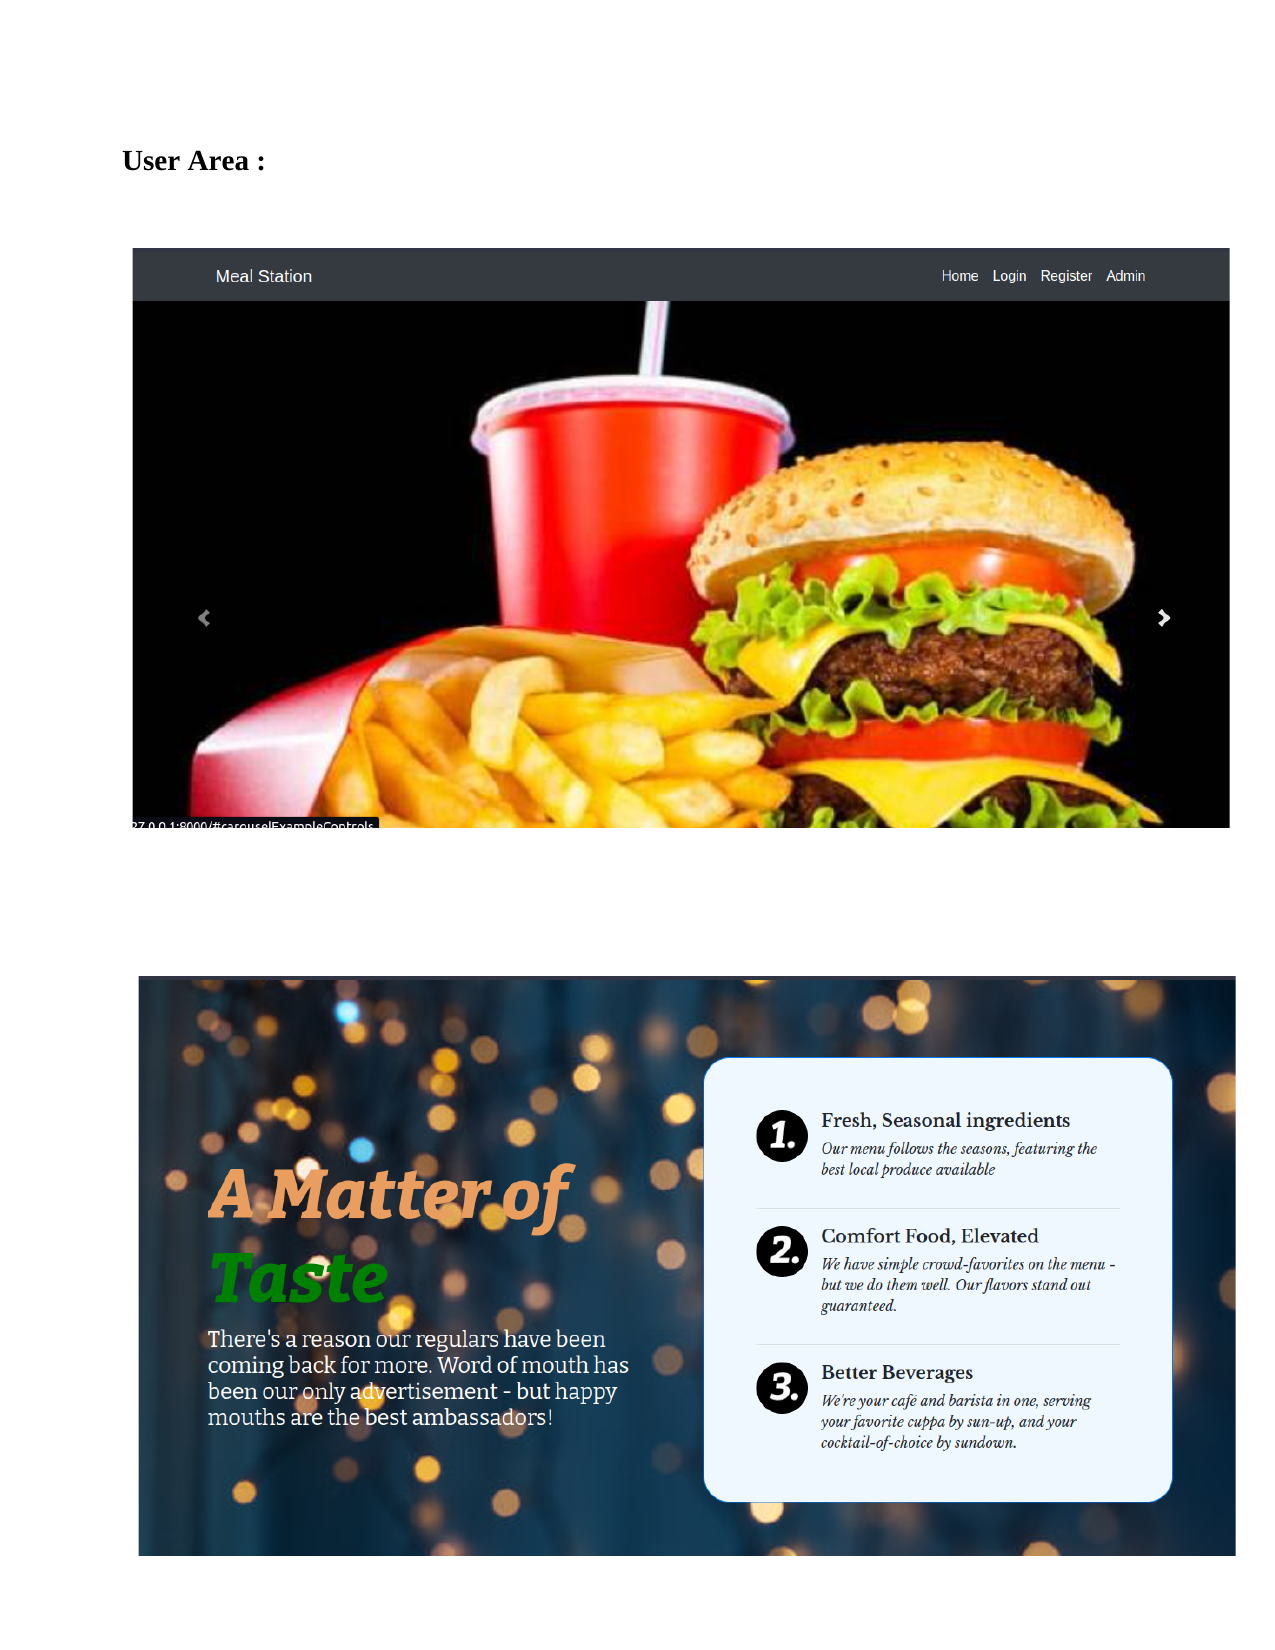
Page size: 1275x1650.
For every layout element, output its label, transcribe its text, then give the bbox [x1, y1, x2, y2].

picture [132, 248, 1230, 828]
picture [138, 976, 1236, 1556]
text User Area : [122, 143, 1219, 176]
